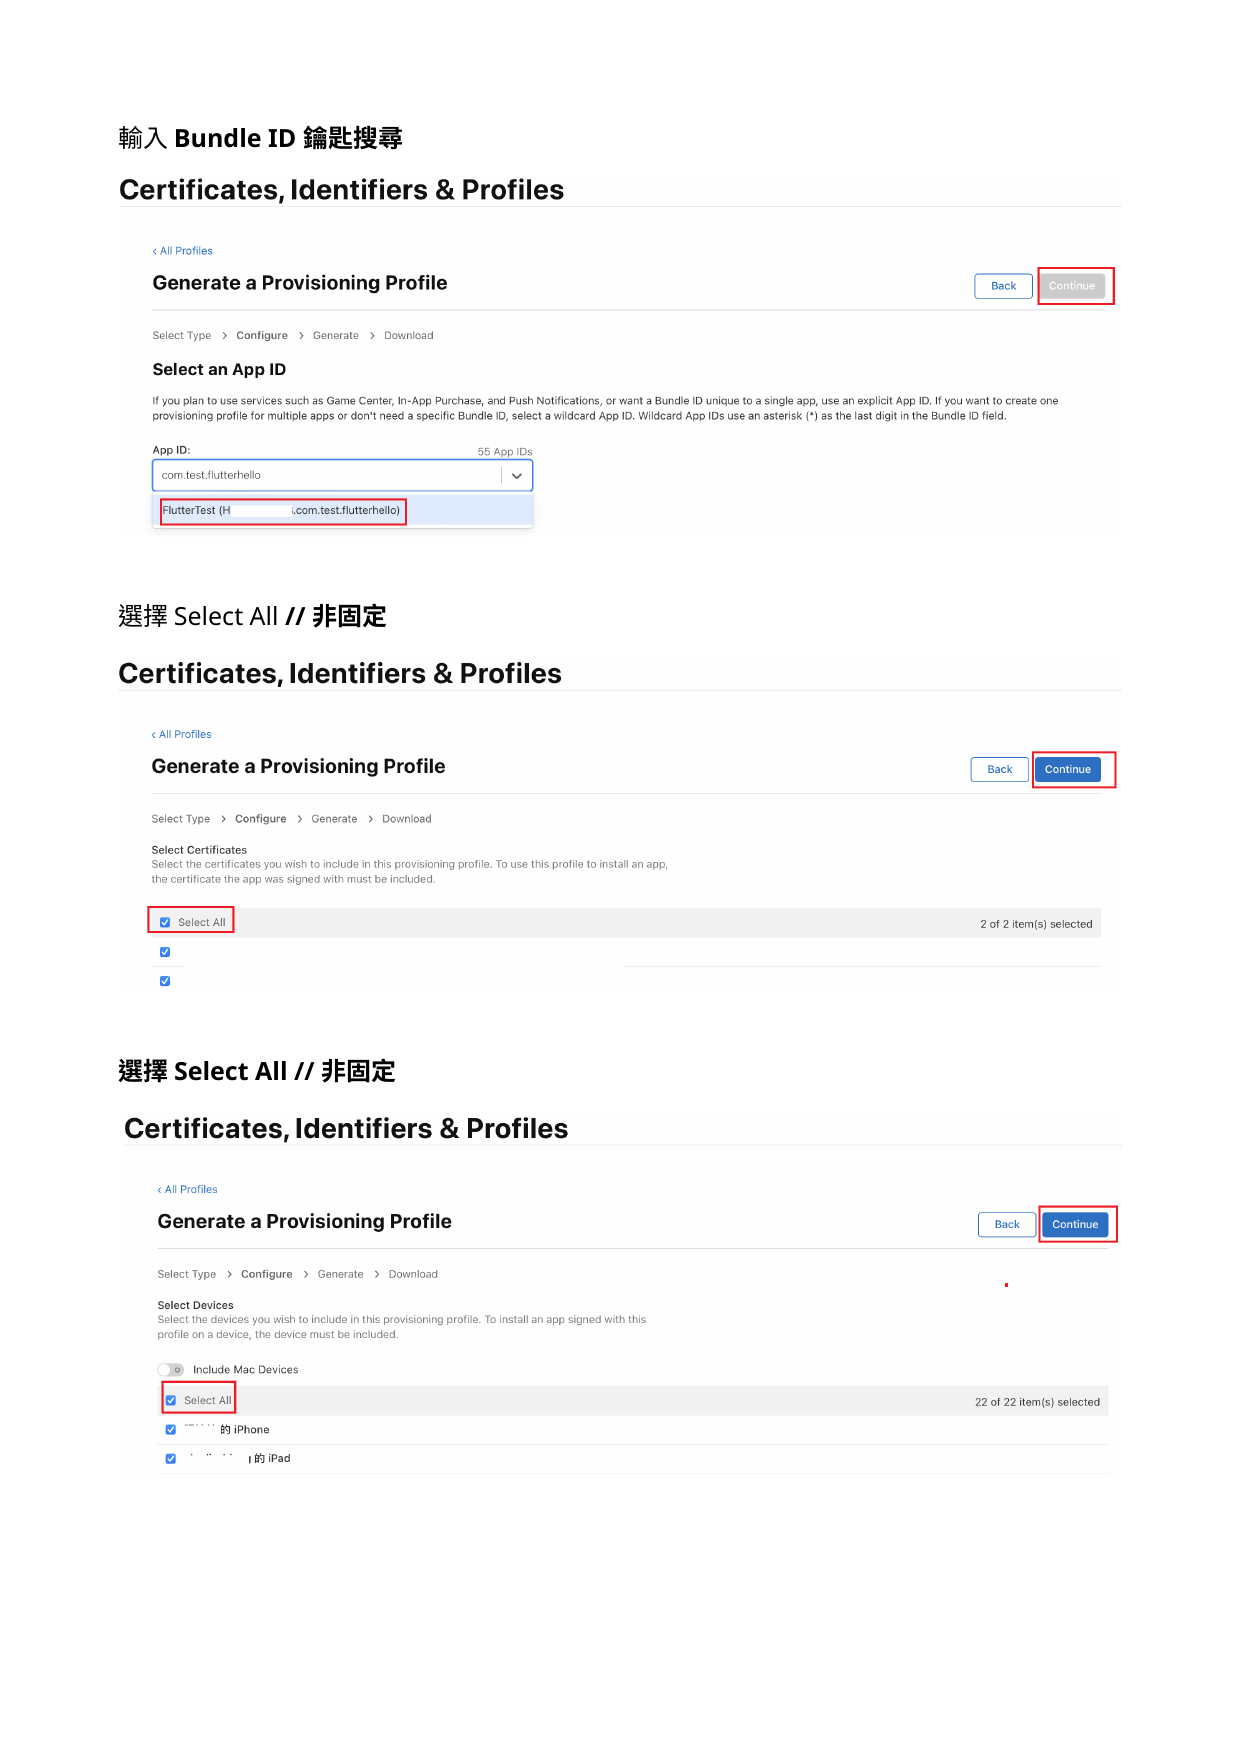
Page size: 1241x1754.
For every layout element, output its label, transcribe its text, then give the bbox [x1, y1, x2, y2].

picture [118, 174, 1123, 537]
picture [118, 652, 1123, 992]
text 選擇 Select All // 非固定 [118, 596, 1122, 632]
text 輸入 Bundle ID 鑰匙搜尋 [118, 118, 1122, 154]
picture [118, 1107, 1123, 1481]
text 選擇 Select All // 非固定 [118, 1051, 1122, 1087]
